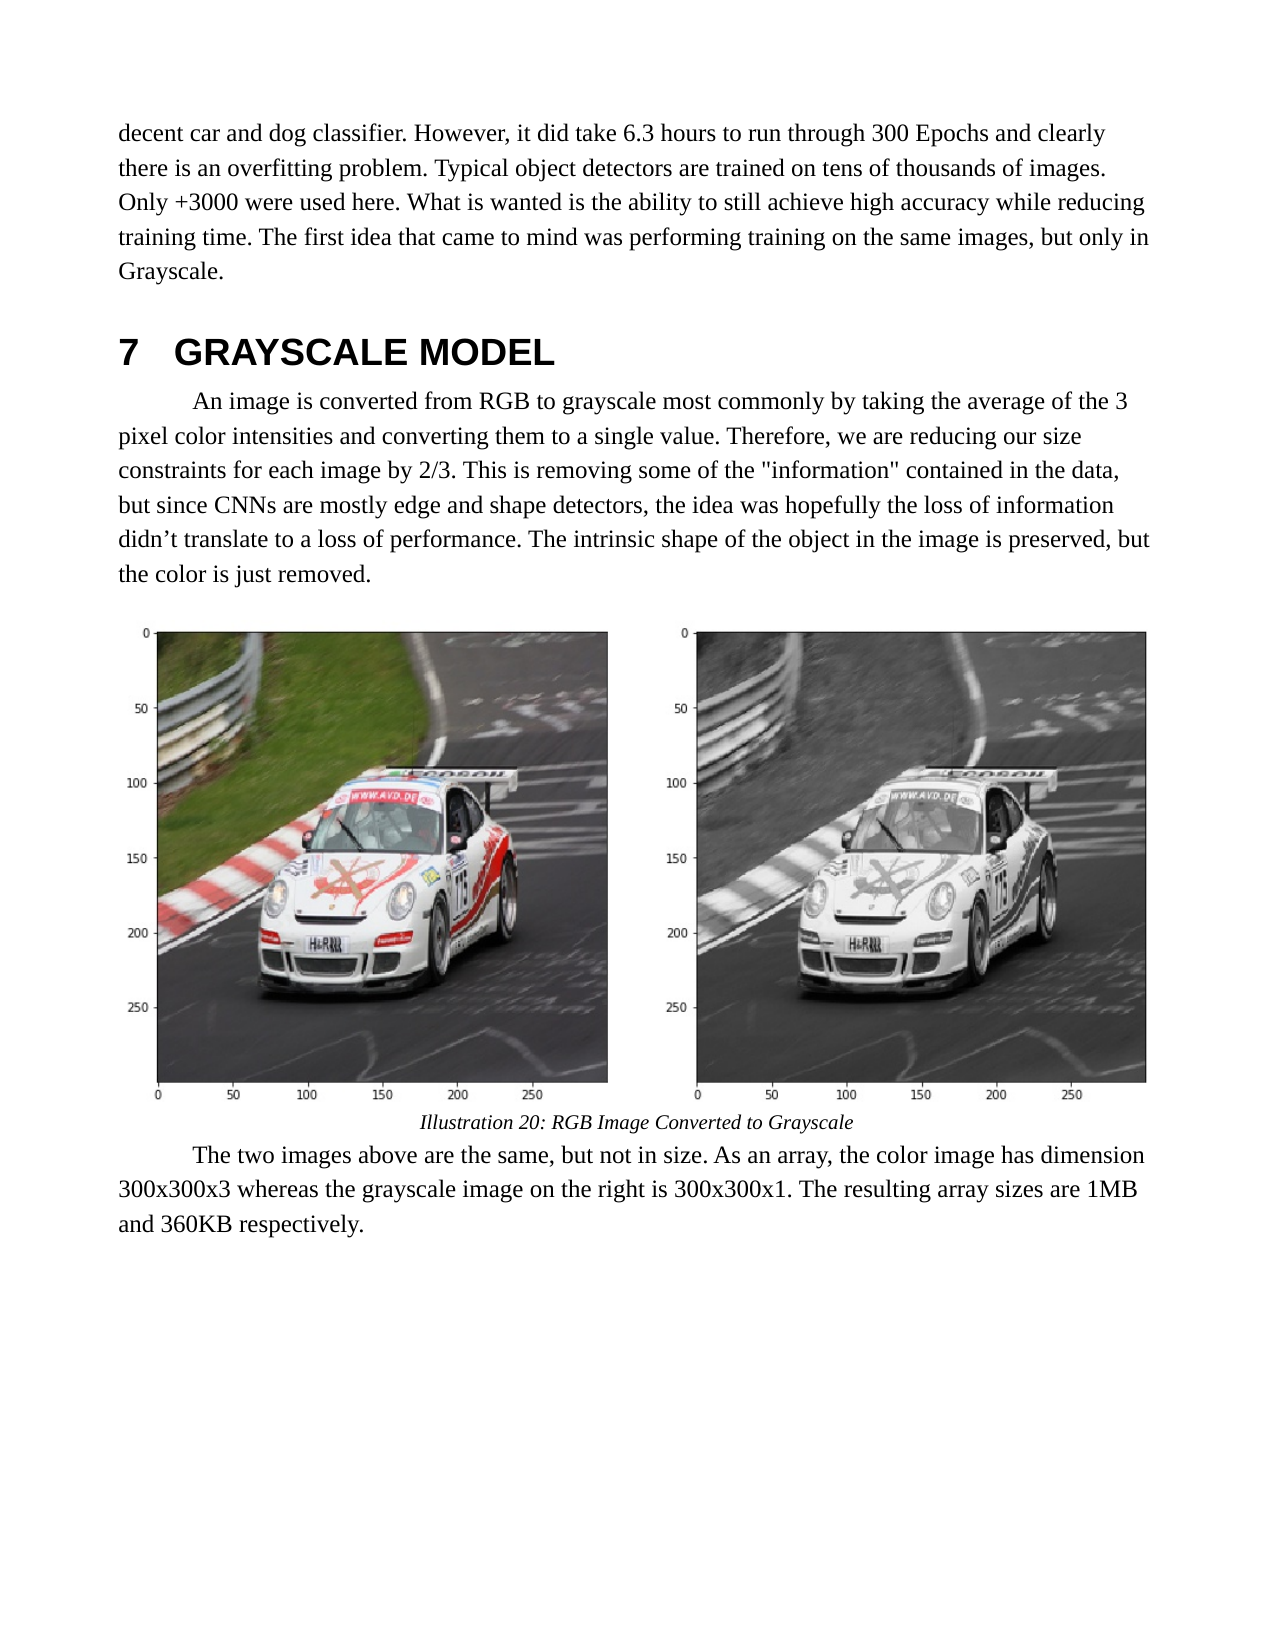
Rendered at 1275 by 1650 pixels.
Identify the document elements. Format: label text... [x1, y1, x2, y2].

subtitle GRAYSCALE MODEL [118, 330, 1157, 374]
text Illustration 20: RGB Image Converted to Grayscale [118, 1110, 1157, 1134]
picture [118, 620, 1157, 1110]
text An image is converted from RGB to grayscale most commonly by taking the average of the 3 pixel color intensities and converting them to a single value. Therefore, we are reducing our size constraints for each image by 2/3. This is removing some of the "information" contained in the data, but since CNNs are mostly edge and shape detectors, the idea was hopefully the loss of information didn’t translate to a loss of performance. The intrinsic shape of the object in the image is preserved, but the color is just removed. [118, 386, 1157, 587]
text The two images above are the same, but not in size. As an array, the color image has dimension 300x300x3 whereas the grayscale image on the right is 300x300x1. The resulting array sizes are 1MB and 360KB respectively. [118, 1134, 1157, 1237]
text [118, 608, 1157, 620]
text decent car and dog classifier. However, it did take 6.3 hours to run through 300 Epochs and clearly there is an overfitting problem. Typical object detectors are trained on tens of thousands of images. Only +3000 were used here. What is wanted is the ability to still achieve high accuracy while reducing training time. The first idea that came to mind was performing training on the same images, but only in Grayscale. [118, 118, 1157, 285]
